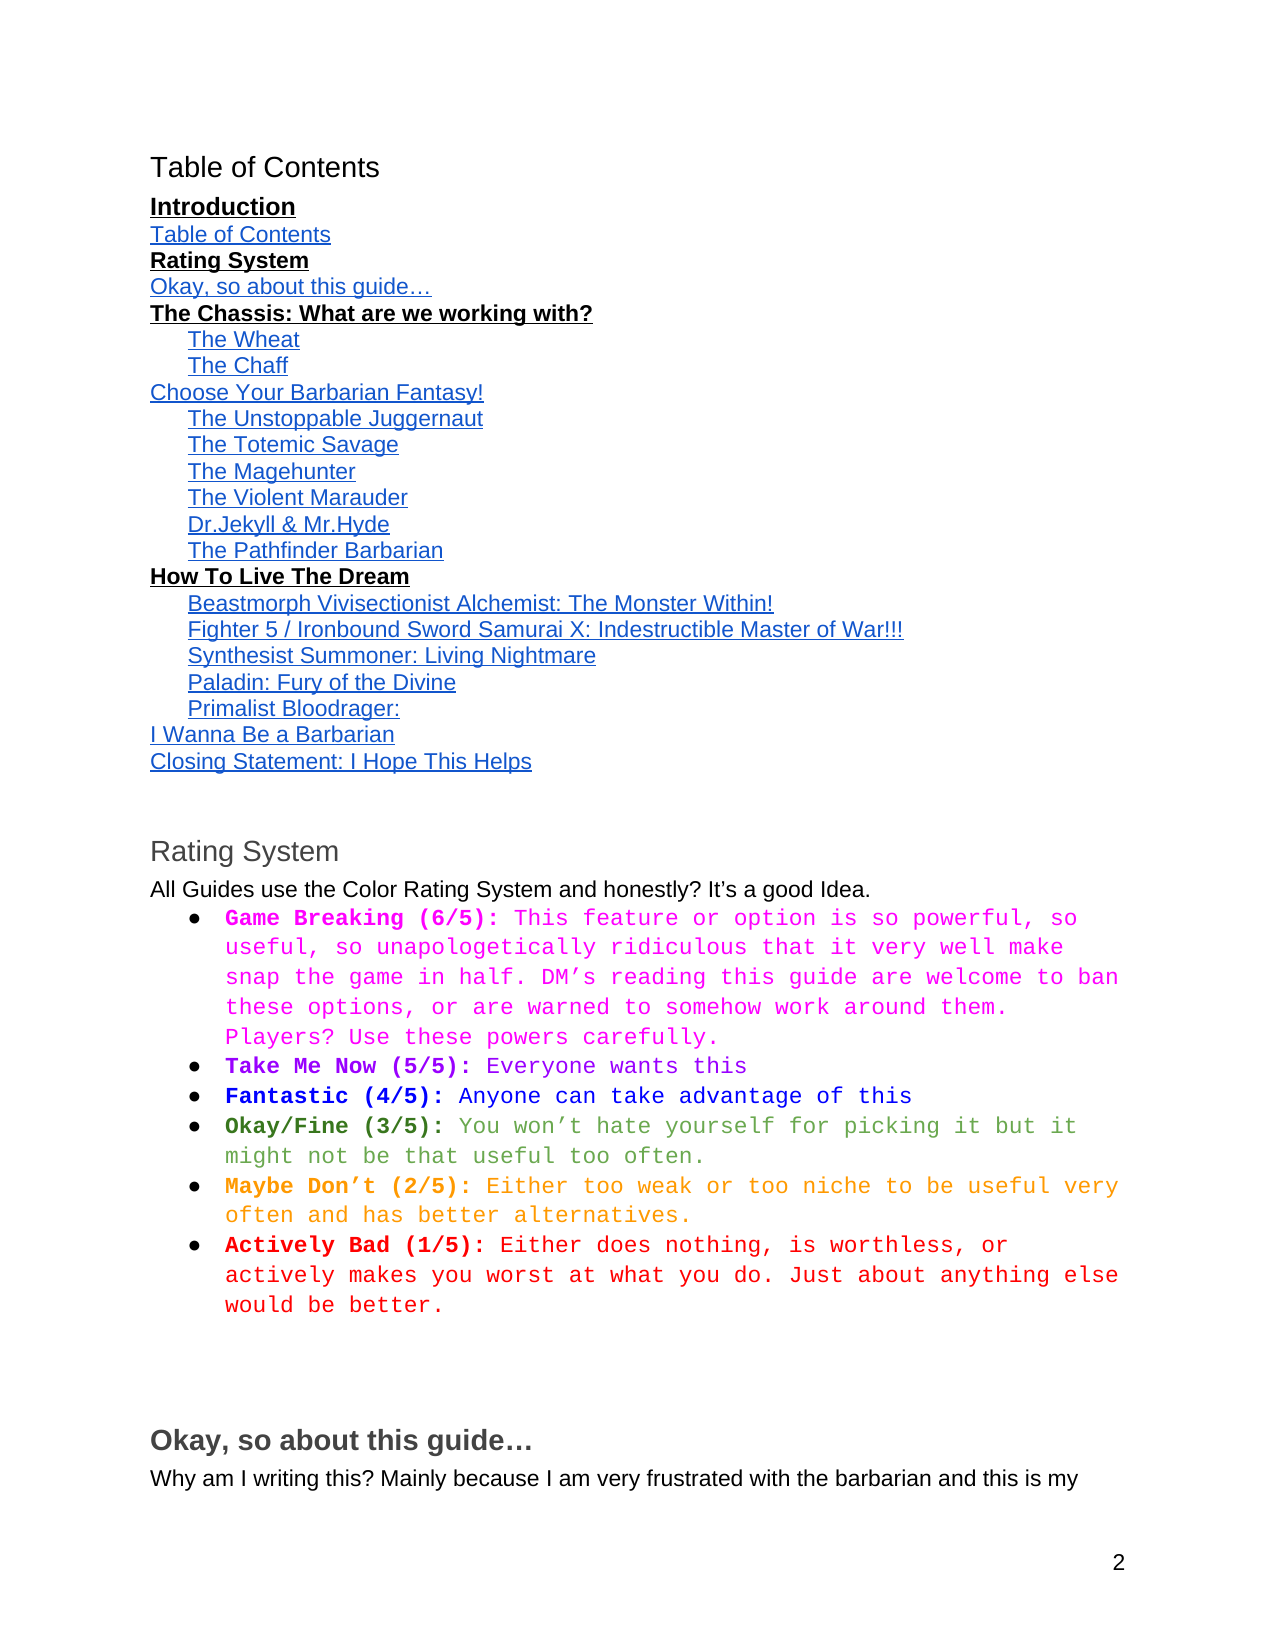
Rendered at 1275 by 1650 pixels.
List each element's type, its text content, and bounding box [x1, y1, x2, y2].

list Okay/Fine (3/5): You won’t hate yourself for picking it but it might not be that useful too often. [187, 1114, 1125, 1170]
text The Violent Marauder [187, 484, 1125, 511]
text Synthesist Summoner: Living Nightmare [187, 642, 1125, 669]
list Actively Bad (1/5): Either does nothing, is worthless, or actively makes you worst at what you do. Just about anything else would be better. [187, 1233, 1125, 1319]
subtitle Table of Contents [150, 150, 1125, 183]
text All Guides use the Color Rating System and honestly? It’s a good Idea. [150, 876, 1125, 902]
text Closing Statement: I Hope This Helps [150, 748, 1125, 774]
text How To Live The Dream [150, 563, 1125, 589]
text The Unstoppable Juggernaut [187, 405, 1125, 431]
list Maybe Don’t (2/5): Either too weak or too niche to be useful very often and has better alternatives. [187, 1174, 1125, 1230]
text The Chassis: What are we working with? [150, 300, 1125, 326]
text Table of Contents [150, 221, 1125, 247]
subtitle Okay, so about this guide… [150, 1423, 1125, 1457]
text The Chaff [187, 352, 1125, 379]
text The Pathfinder Barbarian [187, 537, 1125, 563]
subtitle Rating System [150, 834, 1125, 867]
text The Magehunter [187, 458, 1125, 484]
text Fighter 5 / Ironbound Sword Samurai X: Indestructible Master of War!!! [187, 616, 1125, 642]
text Okay, so about this guide… [150, 273, 1125, 300]
text Beastmorph Vivisectionist Alchemist: The Monster Within! [187, 589, 1125, 616]
text I Wanna Be a Barbarian [150, 721, 1125, 748]
text The Totemic Savage [187, 431, 1125, 458]
text Introduction [150, 192, 1125, 221]
text Paladin: Fury of the Divine [187, 669, 1125, 695]
list Game Breaking (6/5): This feature or option is so powerful, so useful, so unapologetically ridiculous that it very well make snap the game in half. DM’s reading this guide are welcome to ban these options, or are warned to somehow work around them. Players? Use these powers carefully. [187, 906, 1125, 1051]
text Choose Your Barbarian Fantasy! [150, 379, 1125, 405]
text Dr.Jekyll & Mr.Hyde [187, 511, 1125, 537]
text The Wheat [187, 326, 1125, 352]
list Take Me Now (5/5): Everyone wants this [187, 1055, 1125, 1081]
text Rating System [150, 247, 1125, 273]
text Primalist Bloodrager: [187, 695, 1125, 721]
list Fantastic (4/5): Anyone can take advantage of this [187, 1084, 1125, 1111]
text Why am I writing this? Mainly because I am very frustrated with the barbarian and this is my [150, 1465, 1125, 1491]
